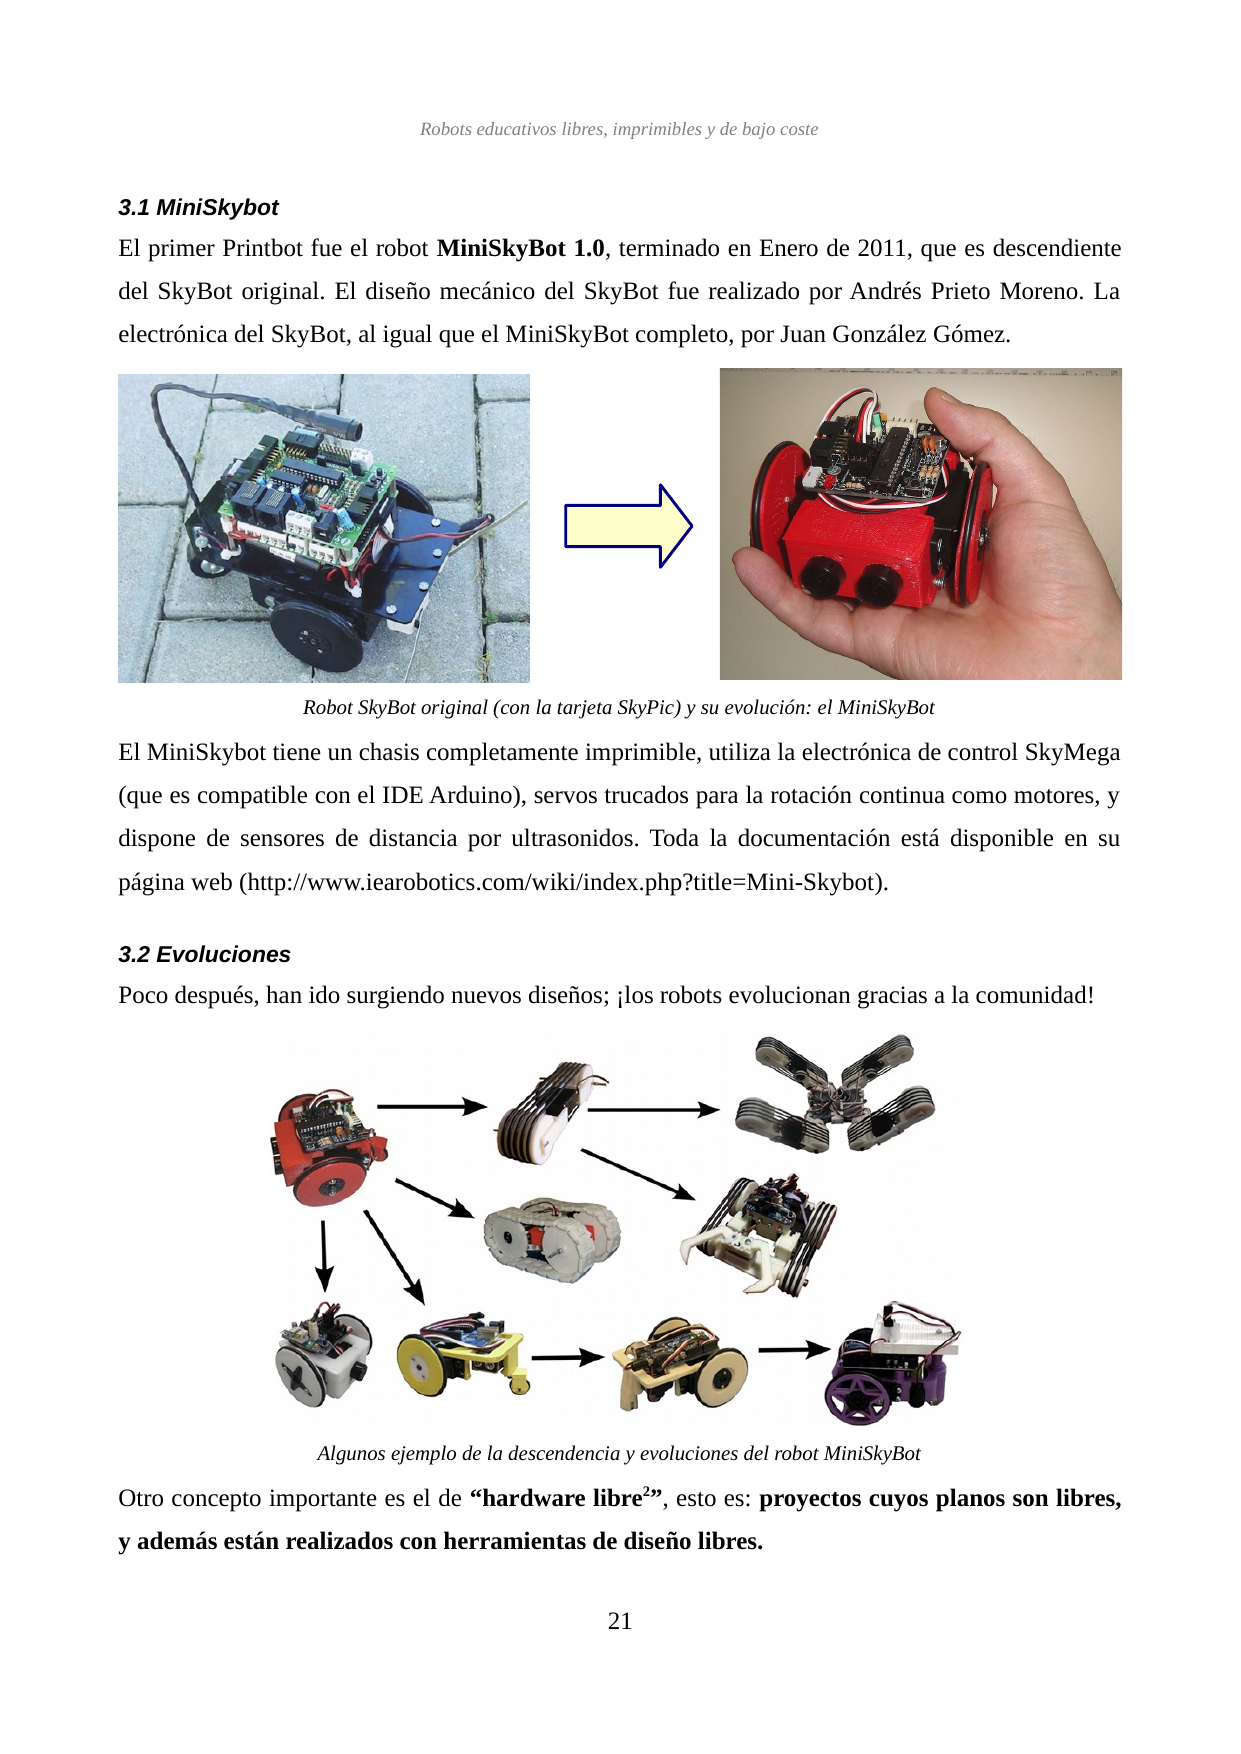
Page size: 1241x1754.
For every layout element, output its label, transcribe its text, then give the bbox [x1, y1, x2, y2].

text El MiniSkybot tiene un chasis completamente imprimible, utiliza la electrónica de control SkyMega (que es compatible con el IDE Arduino), servos trucados para la rotación continua como motores, y dispone de sensores de distancia por ultrasonidos. Toda la documentación está disponible en su página web (http://www.iearobotics.com/wiki/index.php?title=Mini-Skybot). [118, 737, 1122, 895]
subtitle 3.1 MiniSkybot [118, 194, 1122, 221]
picture [118, 374, 530, 683]
text Otro concepto importante es el de “hardware libre2”, esto es: proyectos cuyos planos son libres, y además están realizados con herramientas de diseño libres. [118, 1483, 1122, 1555]
text Poco después, han ido surgiendo nuevos diseños; ¡los robots evolucionan gracias a la comunidad! [118, 980, 1122, 1009]
picture [268, 1027, 965, 1429]
subtitle 3.2 Evoluciones [118, 941, 1122, 967]
text El primer Printbot fue el robot MiniSkyBot 1.0, terminado en Enero de 2011, que es descendiente del SkyBot original. El diseño mecánico del SkyBot fue realizado por Andrés Prieto Moreno. La electrónica del SkyBot, al igual que el MiniSkyBot completo, por Juan González Gómez. [118, 233, 1122, 348]
text Algunos ejemplo de la descendencia y evoluciones del robot MiniSkyBot [118, 1029, 1122, 1465]
text Robot SkyBot original (con la tarjeta SkyPic) y su evolución: el MiniSkyBot [118, 369, 1122, 719]
picture [719, 368, 1123, 680]
